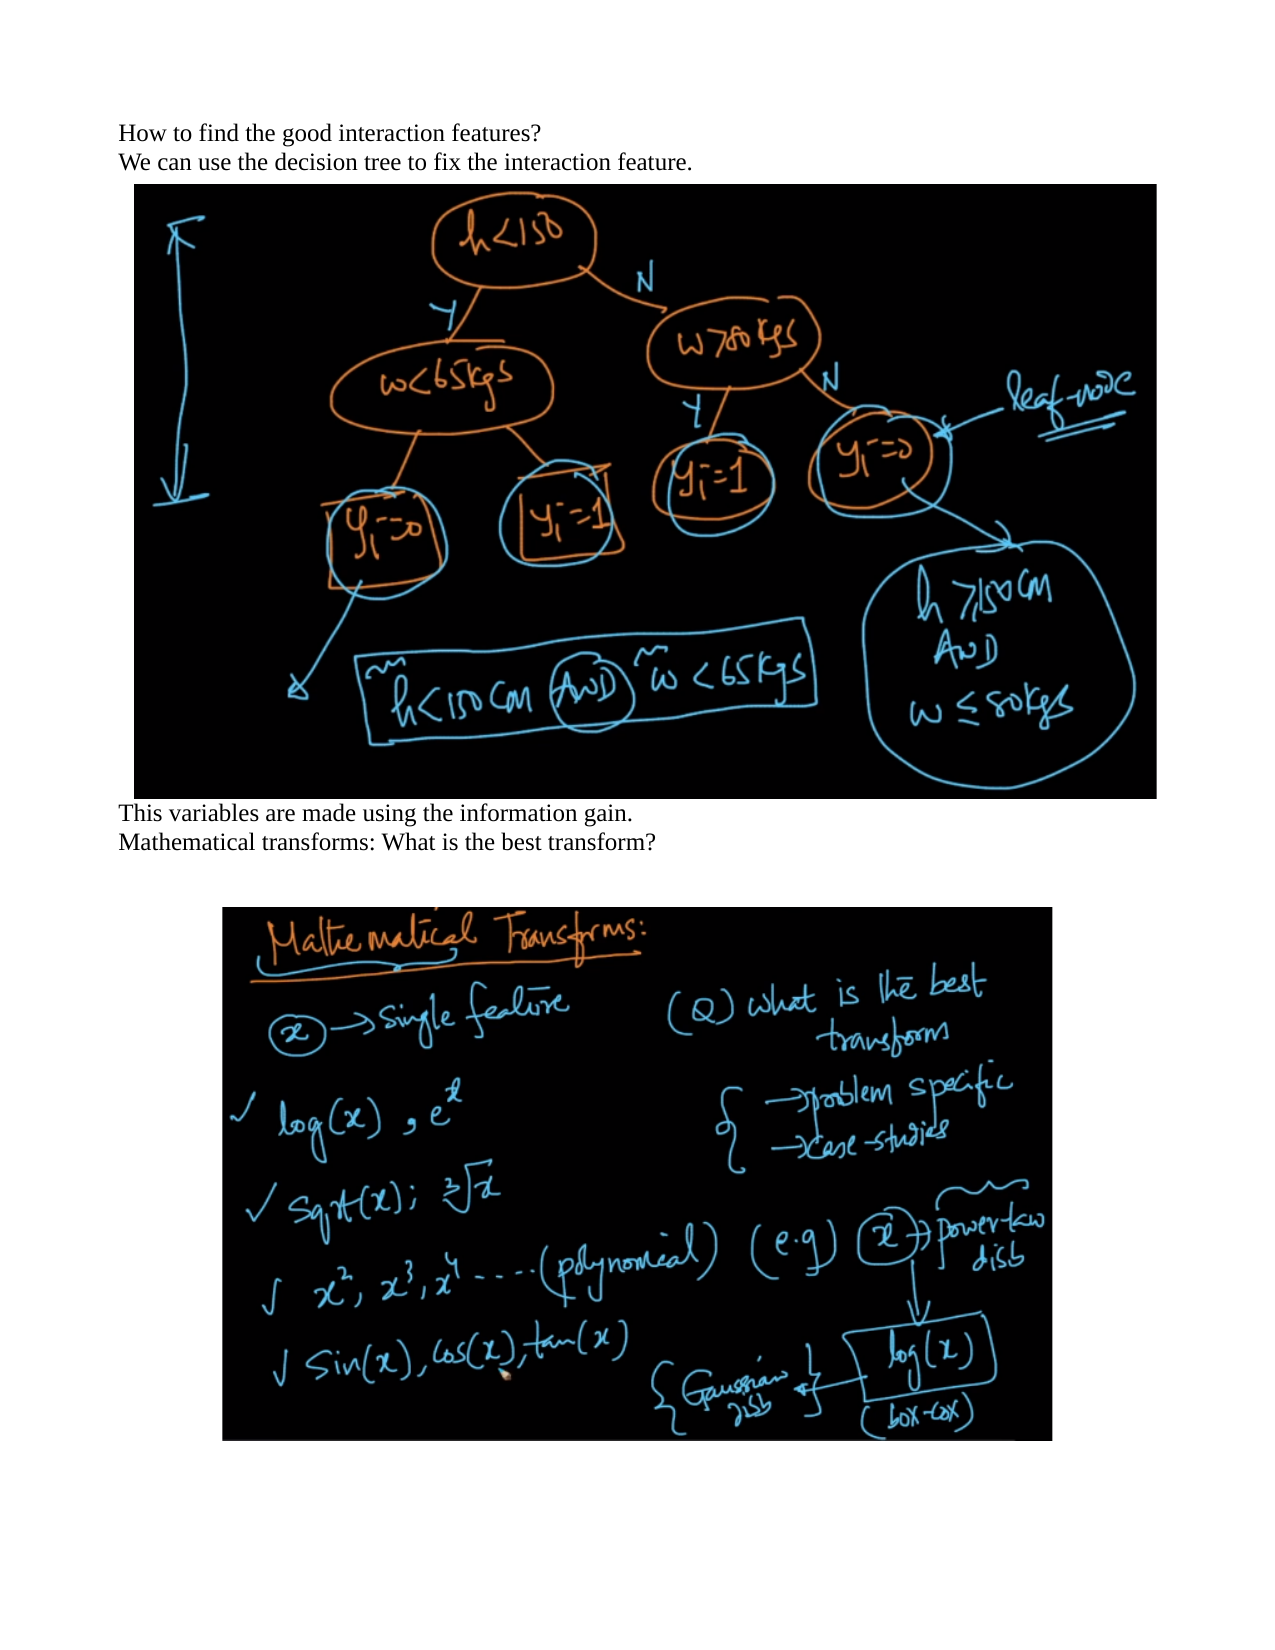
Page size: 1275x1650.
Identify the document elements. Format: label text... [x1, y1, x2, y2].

picture [222, 907, 1053, 1441]
picture [134, 184, 1157, 799]
text We can use the decision tree to fix the interaction feature. [118, 147, 1157, 176]
text How to find the good interaction features? [118, 118, 1157, 147]
text Mathematical transforms: What is the best transform? [118, 827, 1157, 856]
text This variables are made using the information gain. [118, 176, 1157, 827]
